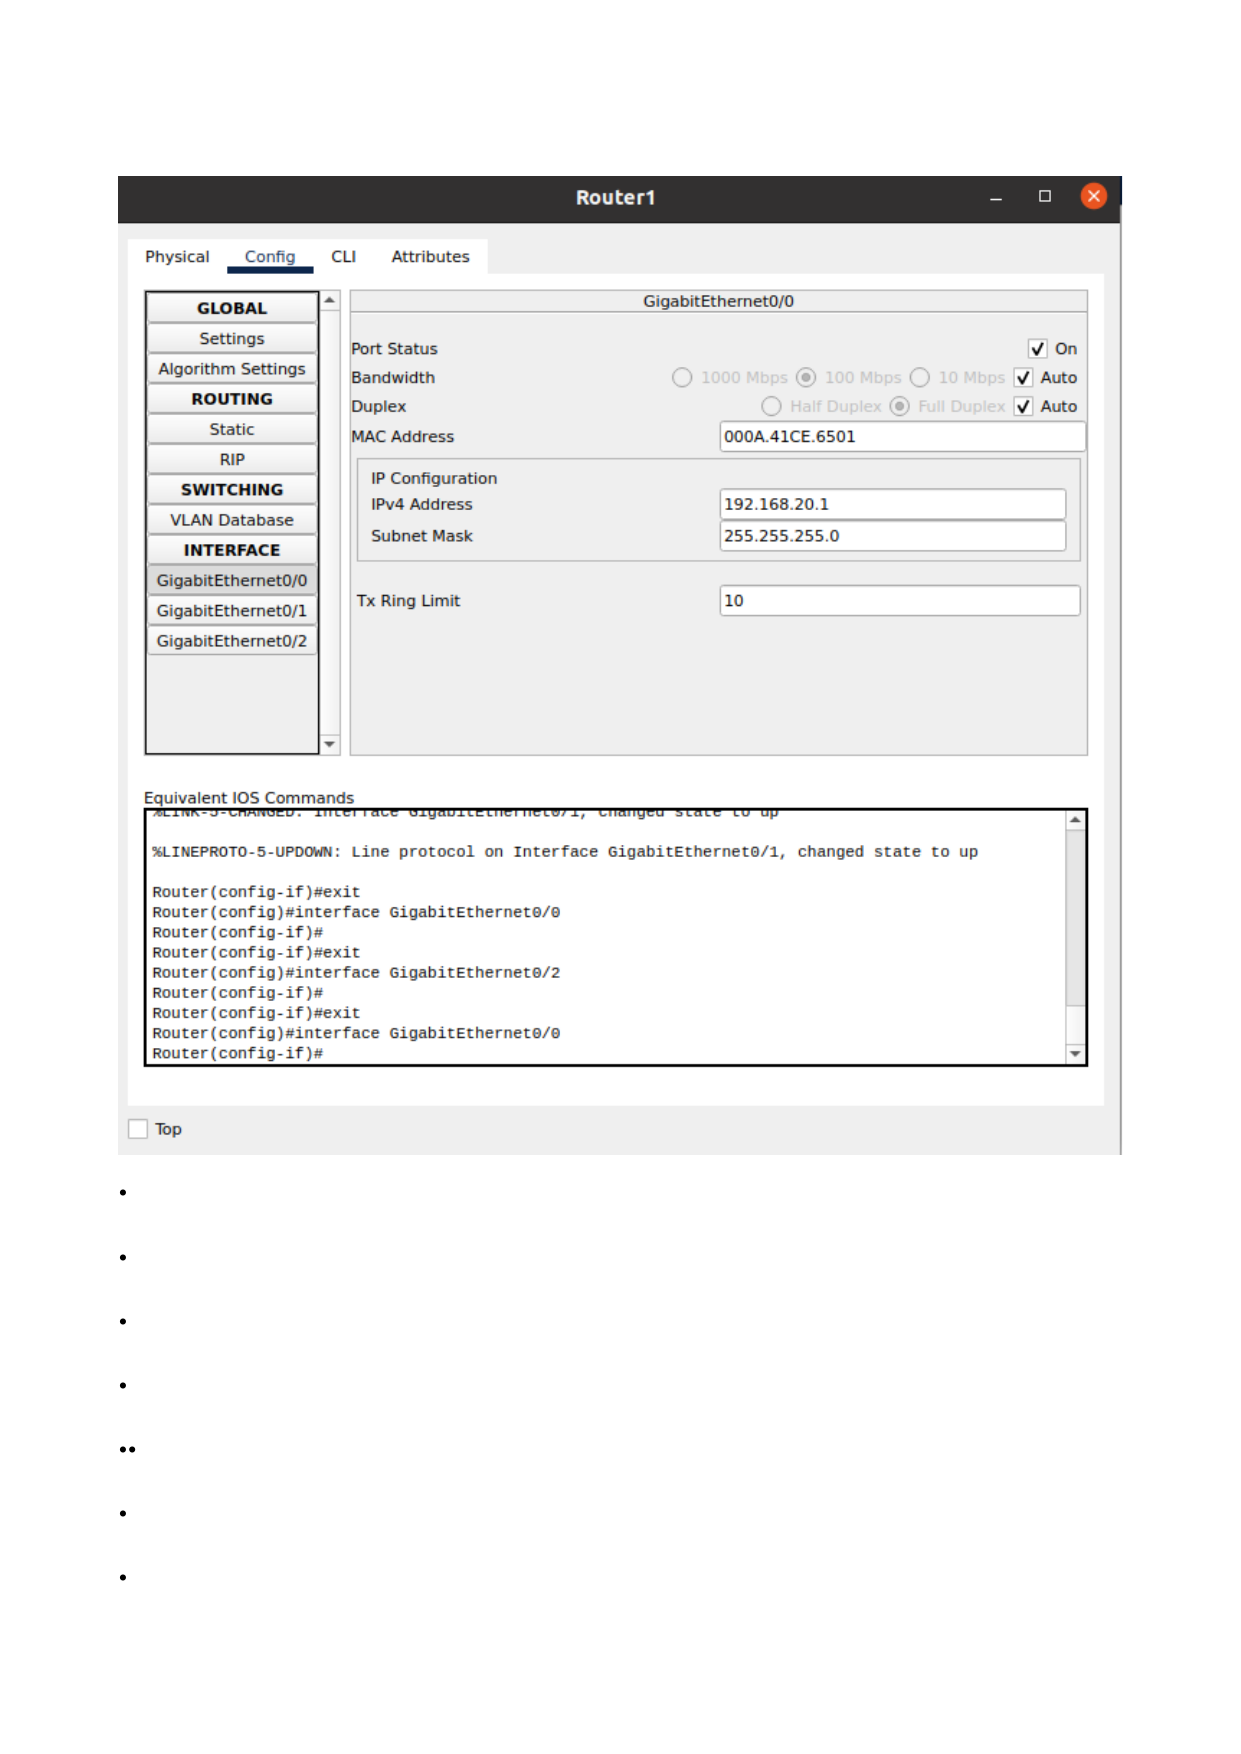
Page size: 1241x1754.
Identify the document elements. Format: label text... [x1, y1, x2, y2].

picture [118, 176, 1123, 1155]
text . [118, 1155, 1122, 1204]
text . [118, 1546, 1122, 1589]
text . [118, 1353, 1122, 1396]
text . [118, 1225, 1122, 1268]
text . [118, 1482, 1122, 1525]
text . [118, 1289, 1122, 1332]
text .. [118, 1417, 1122, 1461]
